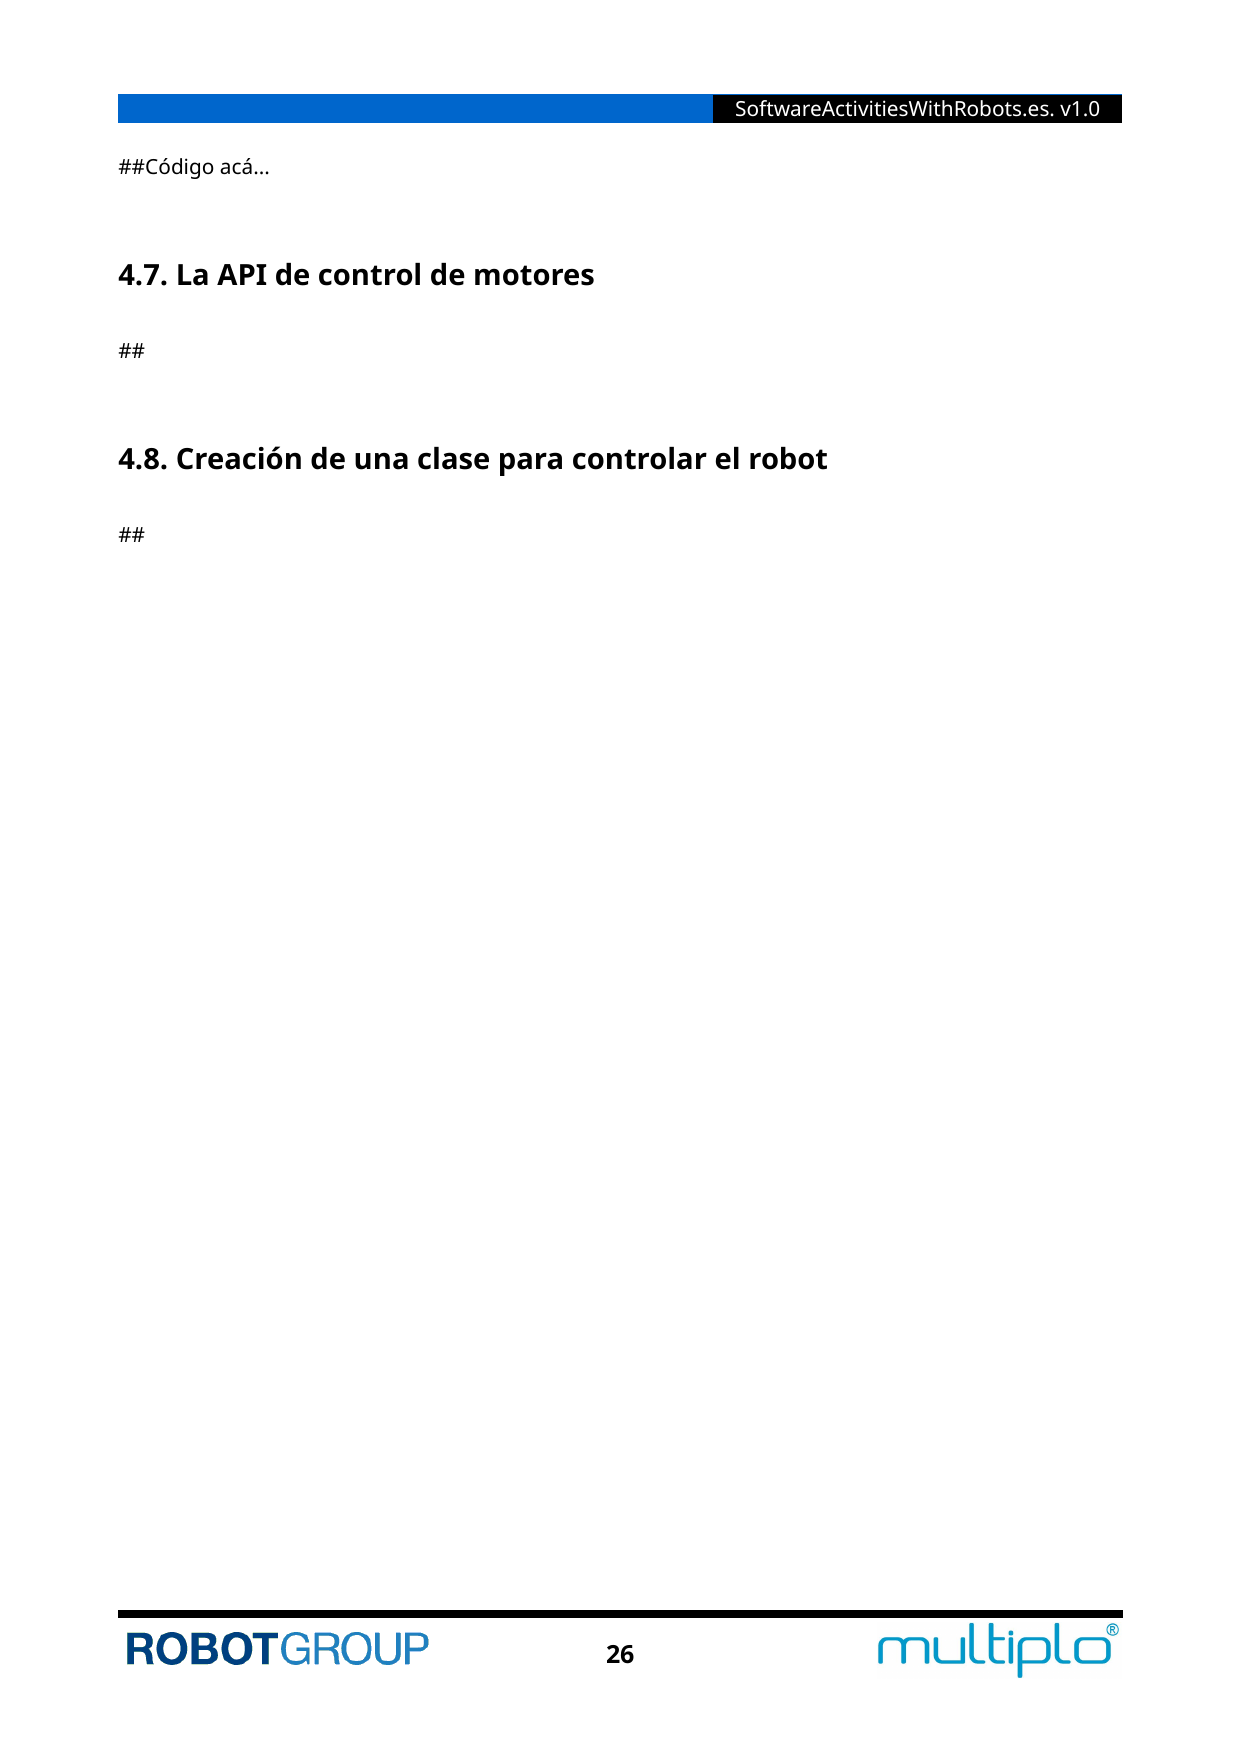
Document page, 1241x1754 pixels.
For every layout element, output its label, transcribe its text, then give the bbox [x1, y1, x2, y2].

text ##Código acá... [118, 152, 1122, 181]
text 4.7. La API de control de motores [118, 254, 1122, 294]
picture [877, 1622, 1123, 1679]
text 4.8. Creación de una clase para controlar el robot [118, 438, 1122, 478]
picture [118, 1622, 434, 1673]
text ## [118, 520, 1122, 548]
text ## [118, 336, 1122, 365]
